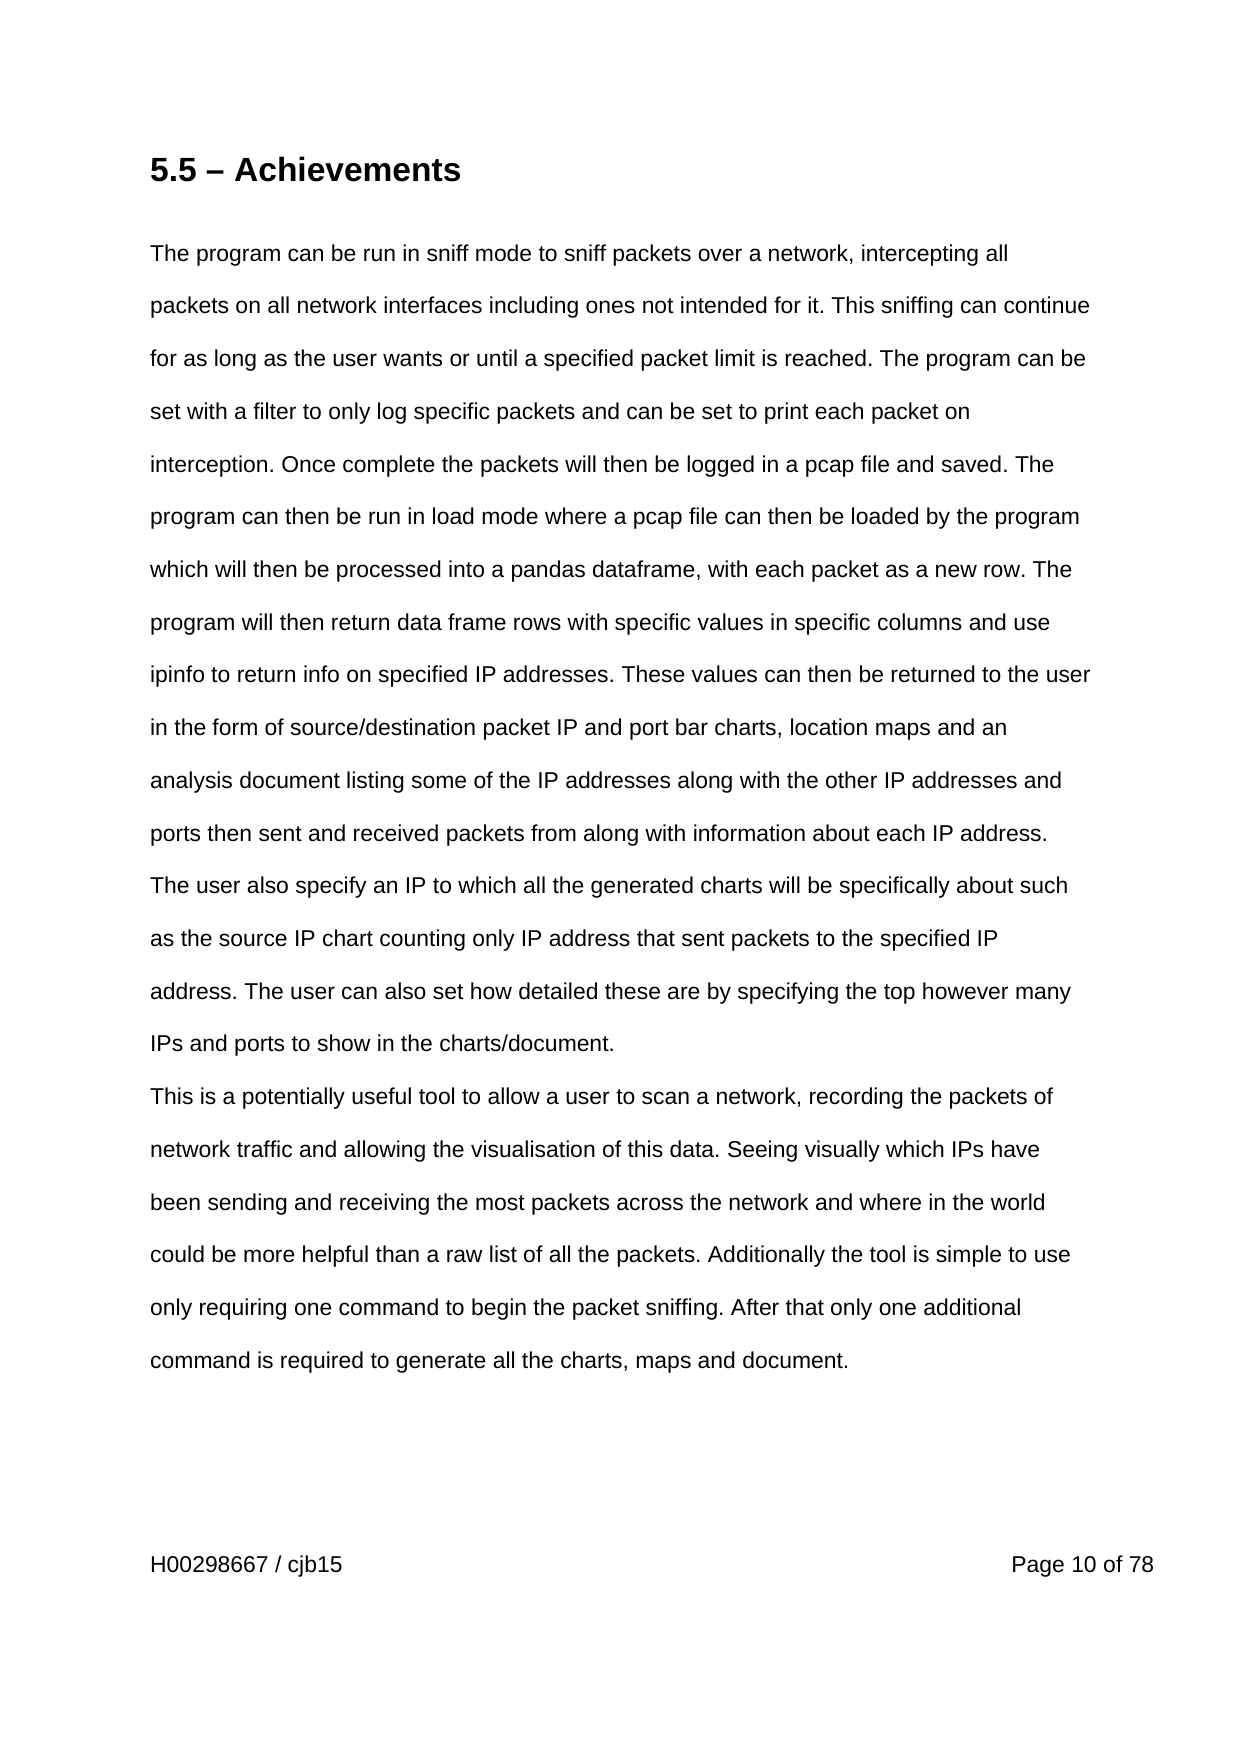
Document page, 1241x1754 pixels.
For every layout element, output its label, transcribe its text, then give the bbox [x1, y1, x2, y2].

subtitle 5.5 – Achievements [150, 150, 1090, 189]
text This is a potentially useful tool to allow a user to scan a network, recording the packets of network traffic and allowing the visualisation of this data. Seeing visually which IPs have been sending and receiving the most packets across the network and where in the world could be more helpful than a raw list of all the packets. Additionally the tool is simple to use only requiring one command to begin the packet sniffing. After that only one additional command is required to generate all the charts, maps and document. [150, 1083, 1090, 1373]
text The program can be run in sniff mode to sniff packets over a network, intercepting all packets on all network interfaces including ones not intended for it. This sniffing can continue for as long as the user wants or until a specified packet limit is reached. The program can be set with a filter to only log specific packets and can be set to print each packet on interception. Once complete the packets will then be logged in a pcap file and saved. The program can then be run in load mode where a pcap file can then be loaded by the program which will then be processed into a pandas dataframe, with each packet as a new row. The program will then return data frame rows with specific values in specific columns and use ipinfo to return info on specified IP addresses. These values can then be returned to the user in the form of source/destination packet IP and port bar charts, location maps and an analysis document listing some of the IP addresses along with the other IP addresses and ports then sent and received packets from along with information about each IP address. The user also specify an IP to which all the generated charts will be specifically about such as the source IP chart counting only IP address that sent packets to the specified IP address. The user can also set how detailed these are by specifying the top however many IPs and ports to show in the charts/document. [150, 240, 1090, 1057]
